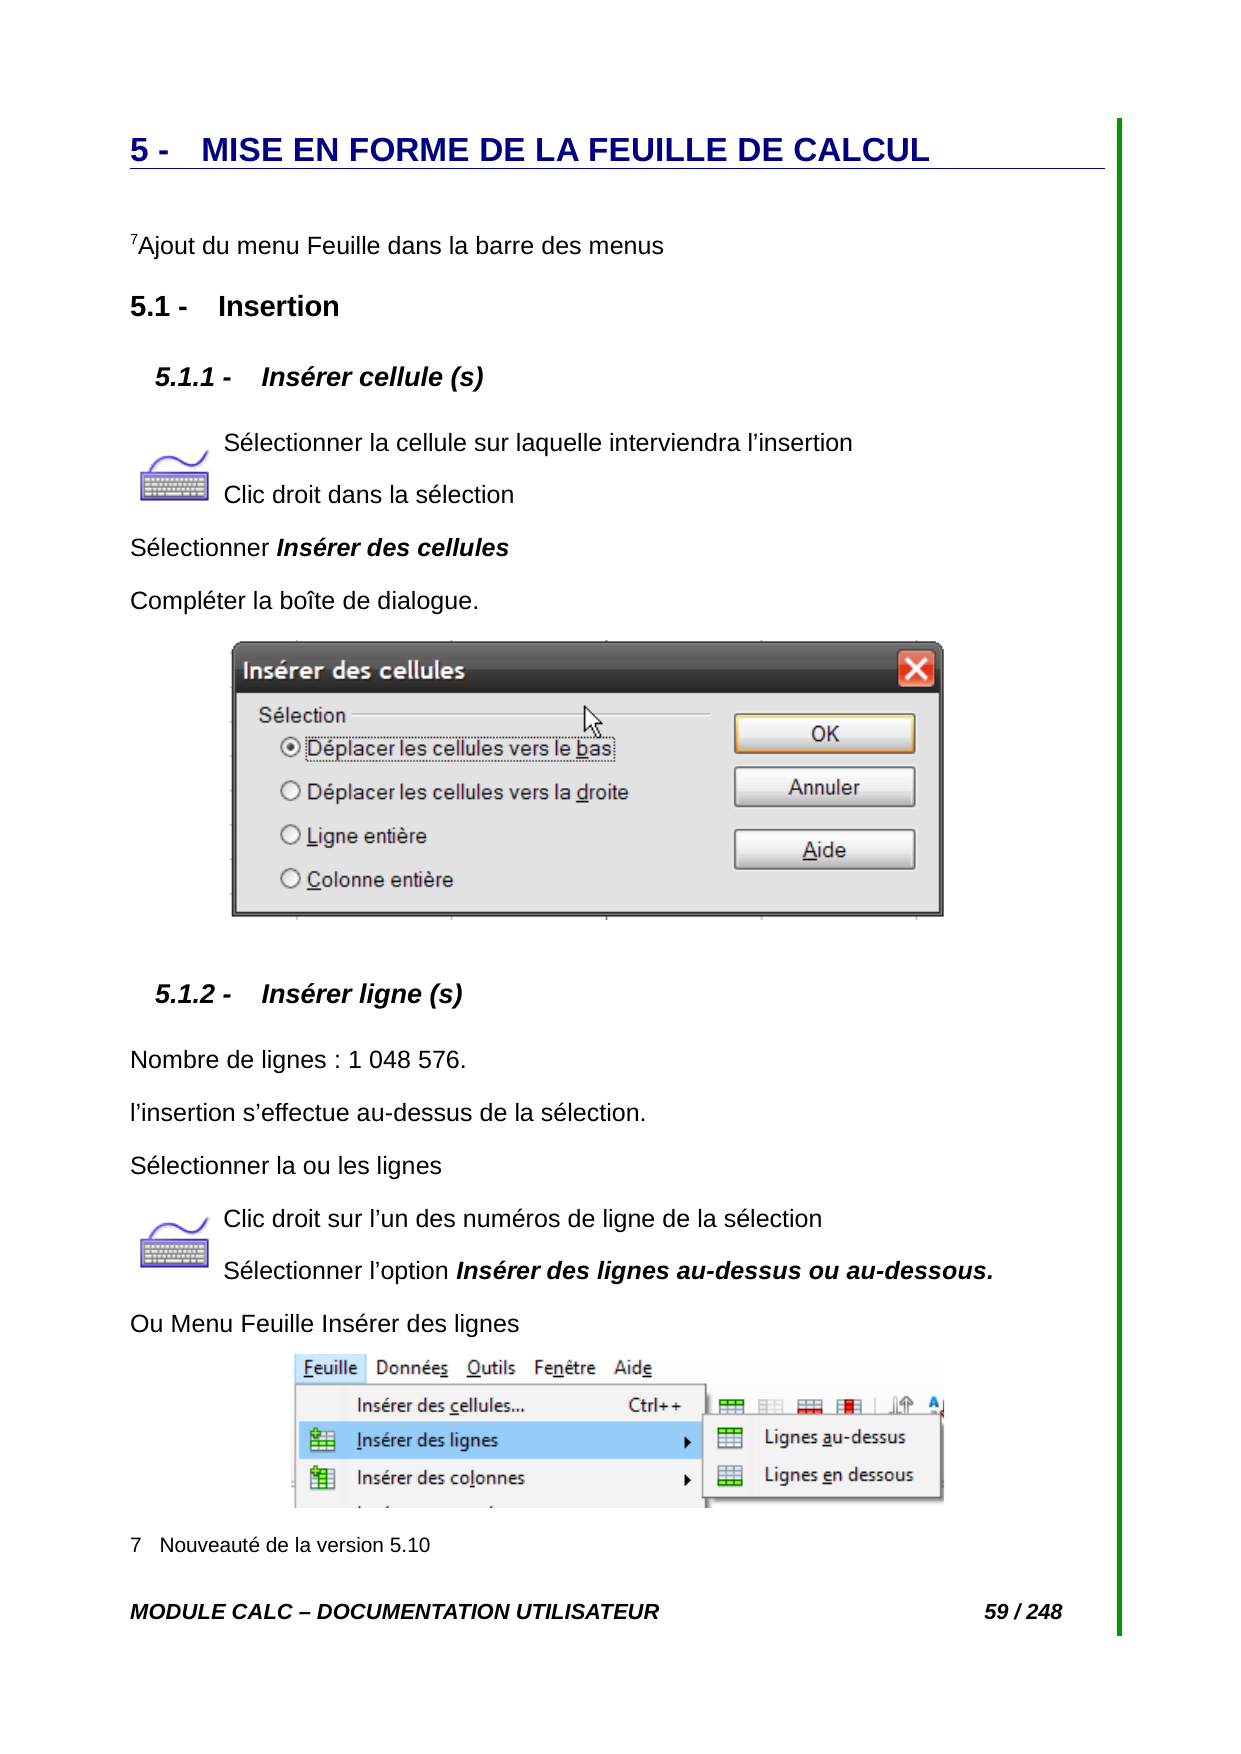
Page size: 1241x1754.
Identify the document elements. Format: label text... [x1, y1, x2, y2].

text Ou Menu Feuille Insérer des lignes [130, 1309, 1105, 1338]
picture [291, 1354, 945, 1508]
subtitle Insérer cellule (s) [155, 360, 1105, 391]
subtitle Mise en forme de la feuille de calcul [130, 130, 1105, 168]
text Nombre de lignes : 1 048 576. [130, 1045, 1105, 1074]
subtitle Insérer ligne (s) [155, 978, 1105, 1009]
text Clic droit sur l’un des numéros de ligne de la sélection [130, 1203, 1105, 1233]
text Sélectionner la ou les lignes [130, 1151, 1105, 1180]
text Compléter la boîte de dialogue. [130, 586, 1105, 615]
text Sélectionner l’option Insérer des lignes au-dessus ou au-dessous. [130, 1256, 1105, 1285]
text Ajout du menu Feuille dans la barre des menus [130, 231, 1105, 260]
text Nouveauté de la version 5.10 [130, 1533, 1105, 1557]
text Sélectionner la cellule sur laquelle interviendra l’insertion [130, 427, 1105, 457]
subtitle Insertion [130, 289, 1105, 323]
picture [229, 640, 944, 920]
picture [136, 1206, 212, 1282]
text Sélectionner Insérer des cellules [130, 533, 1105, 562]
picture [136, 439, 212, 515]
text l’insertion s’effectue au-dessus de la sélection. [130, 1098, 1105, 1127]
text Clic droit dans la sélection [212, 480, 1105, 509]
